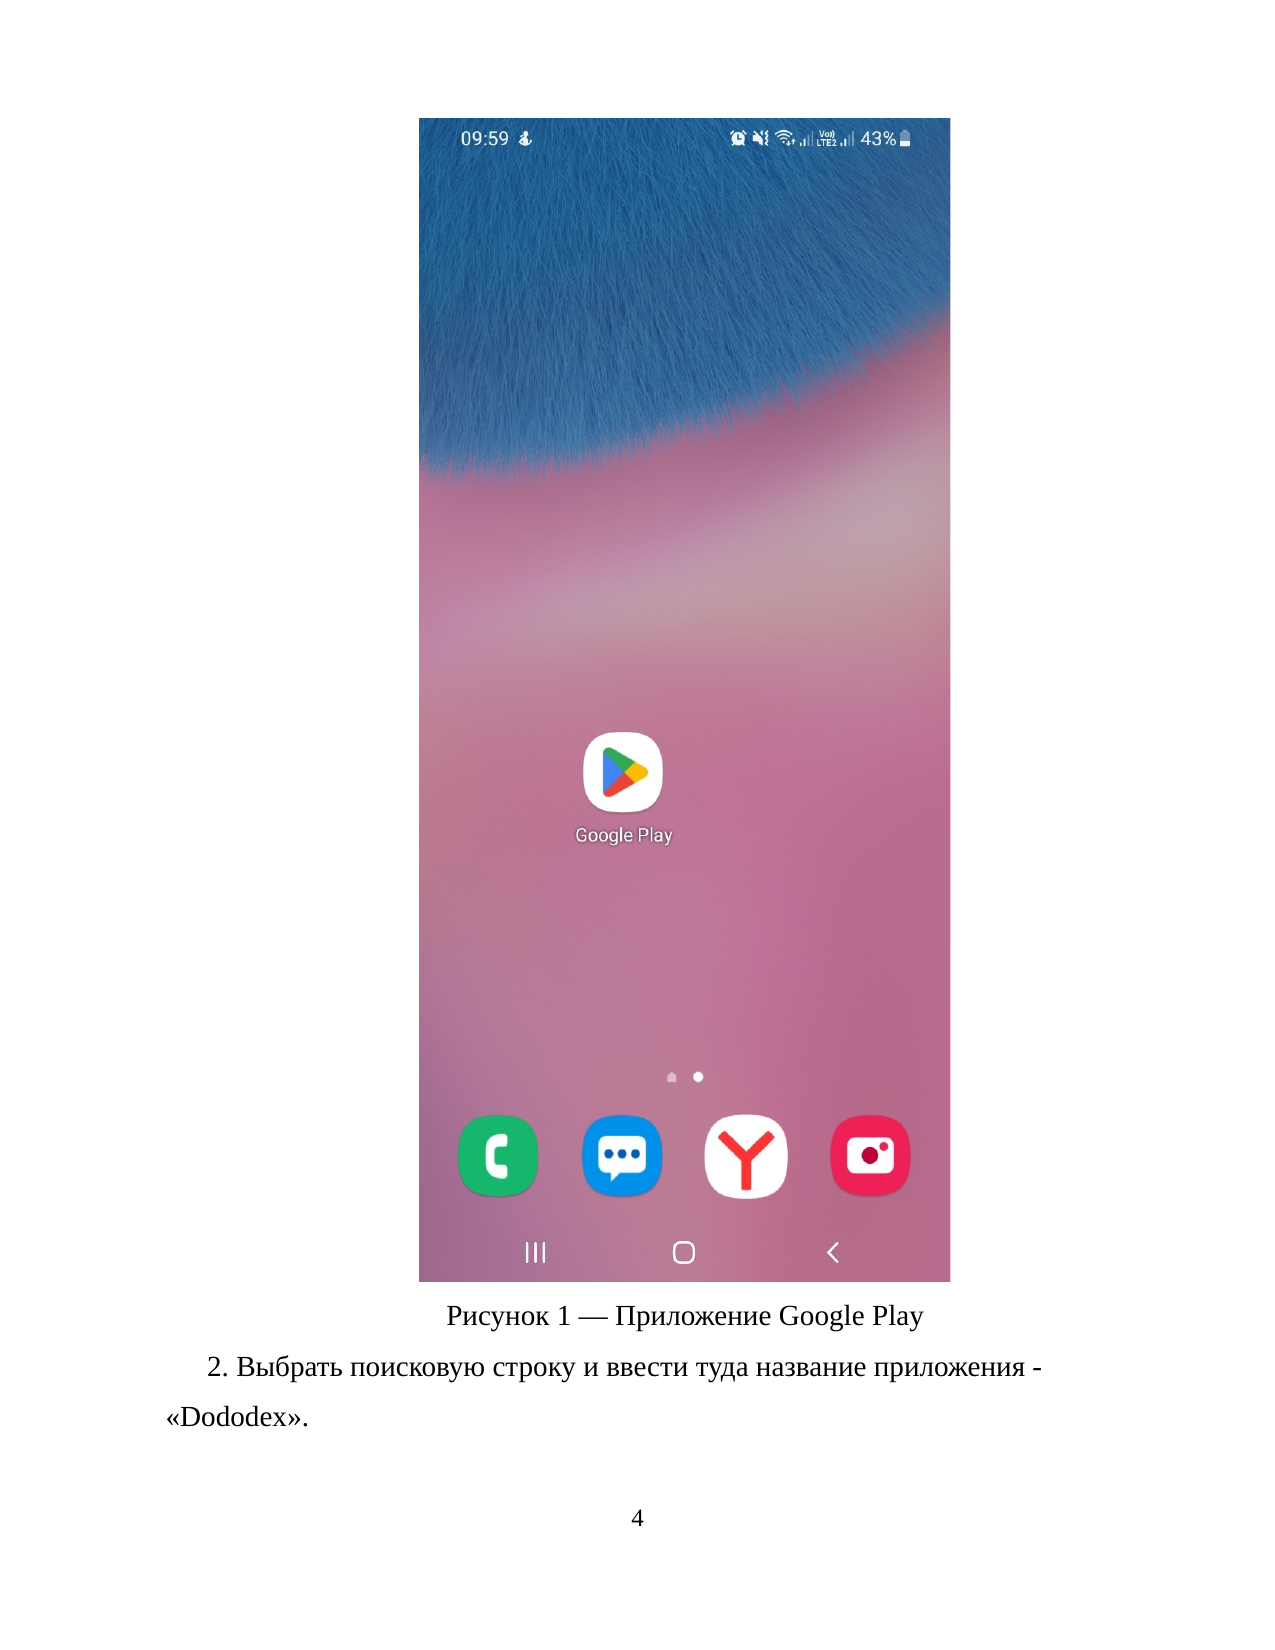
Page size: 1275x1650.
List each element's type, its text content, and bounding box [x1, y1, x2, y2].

list Рисунок 1 — Приложение Google Play [165, 1298, 1157, 1332]
list 2. Выбрать поисковую строку и ввести туда название приложения - «Dododex». [165, 1349, 1157, 1432]
picture [419, 118, 951, 1282]
